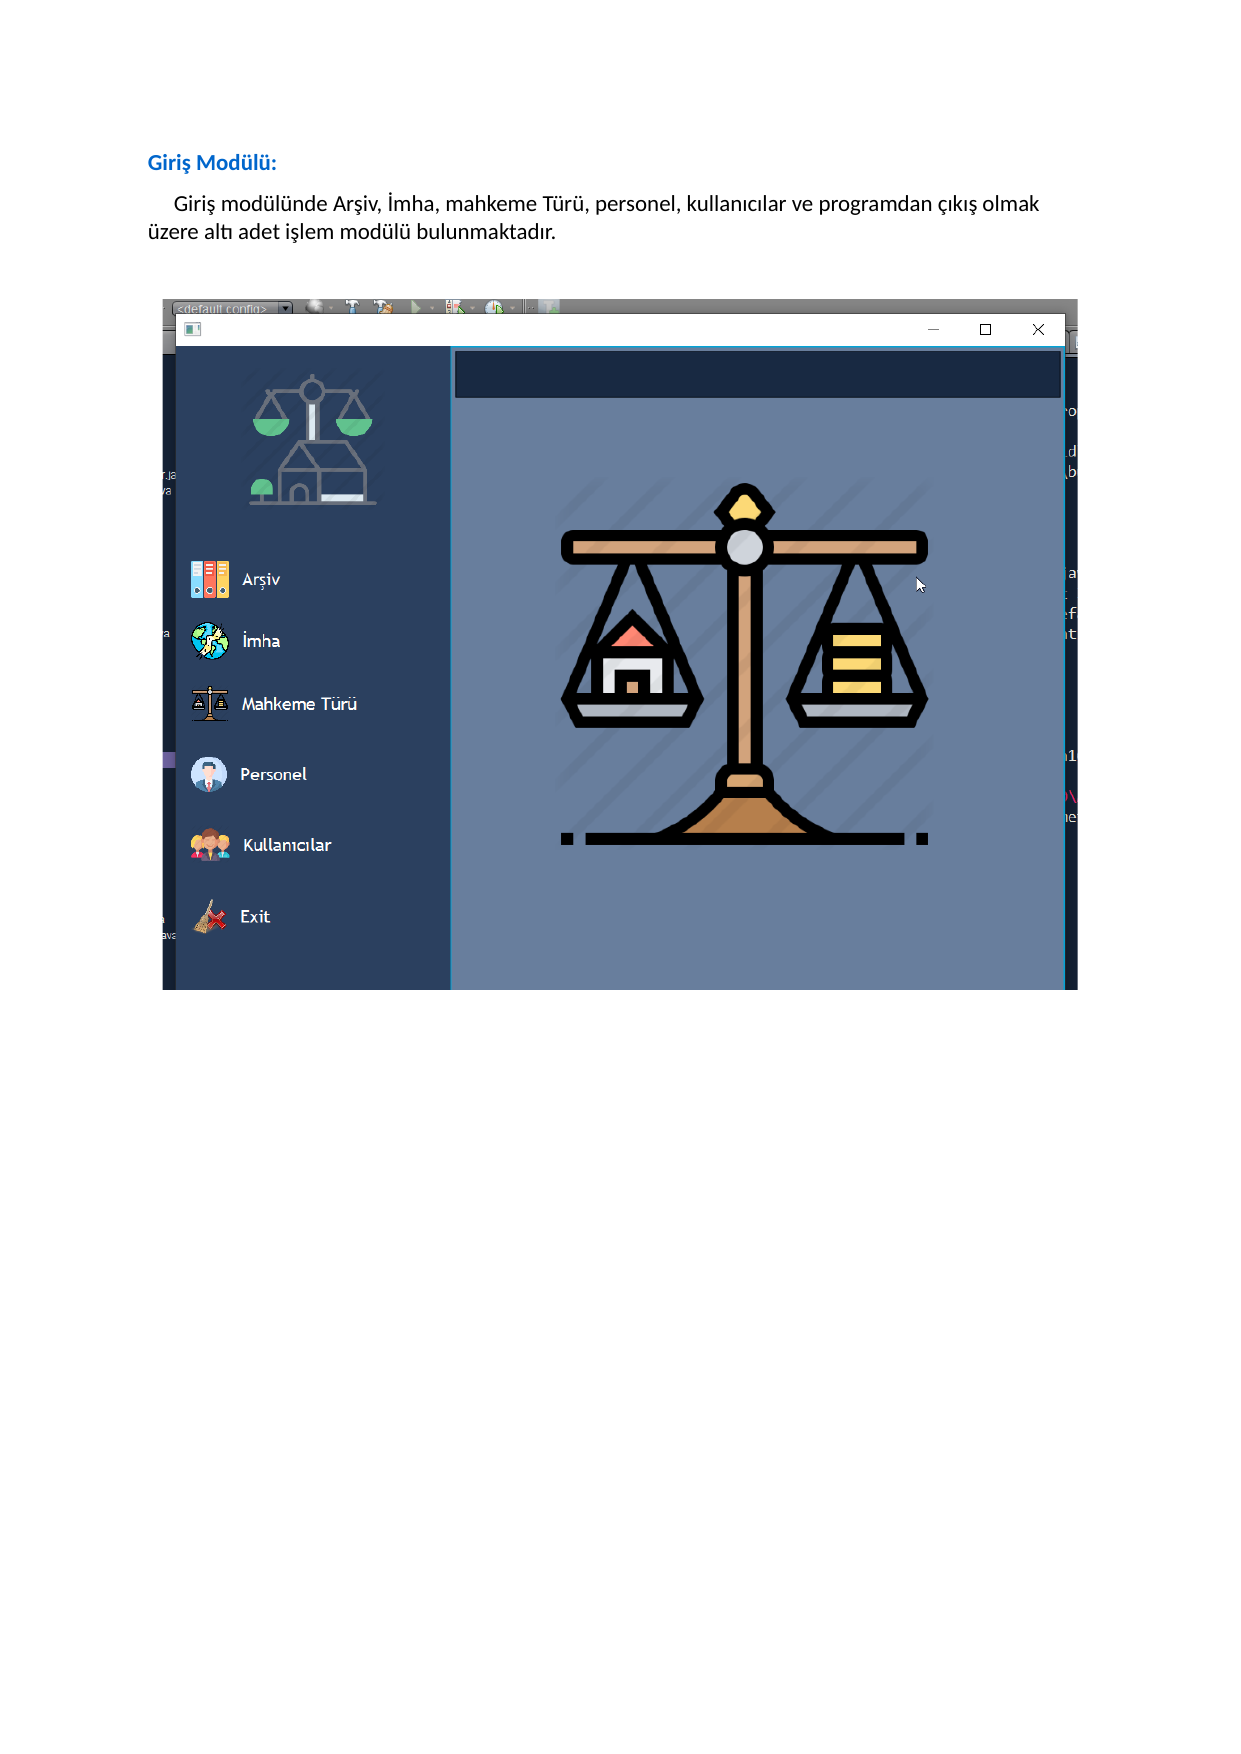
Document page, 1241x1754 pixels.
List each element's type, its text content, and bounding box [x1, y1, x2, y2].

text Giriş Modülü: [148, 148, 1093, 176]
text Giriş modülünde Arşiv, İmha, mahkeme Türü, personel, kullanıcılar ve programdan çıkış olmak üzere altı adet işlem modülü bulunmaktadır. [148, 189, 1093, 245]
